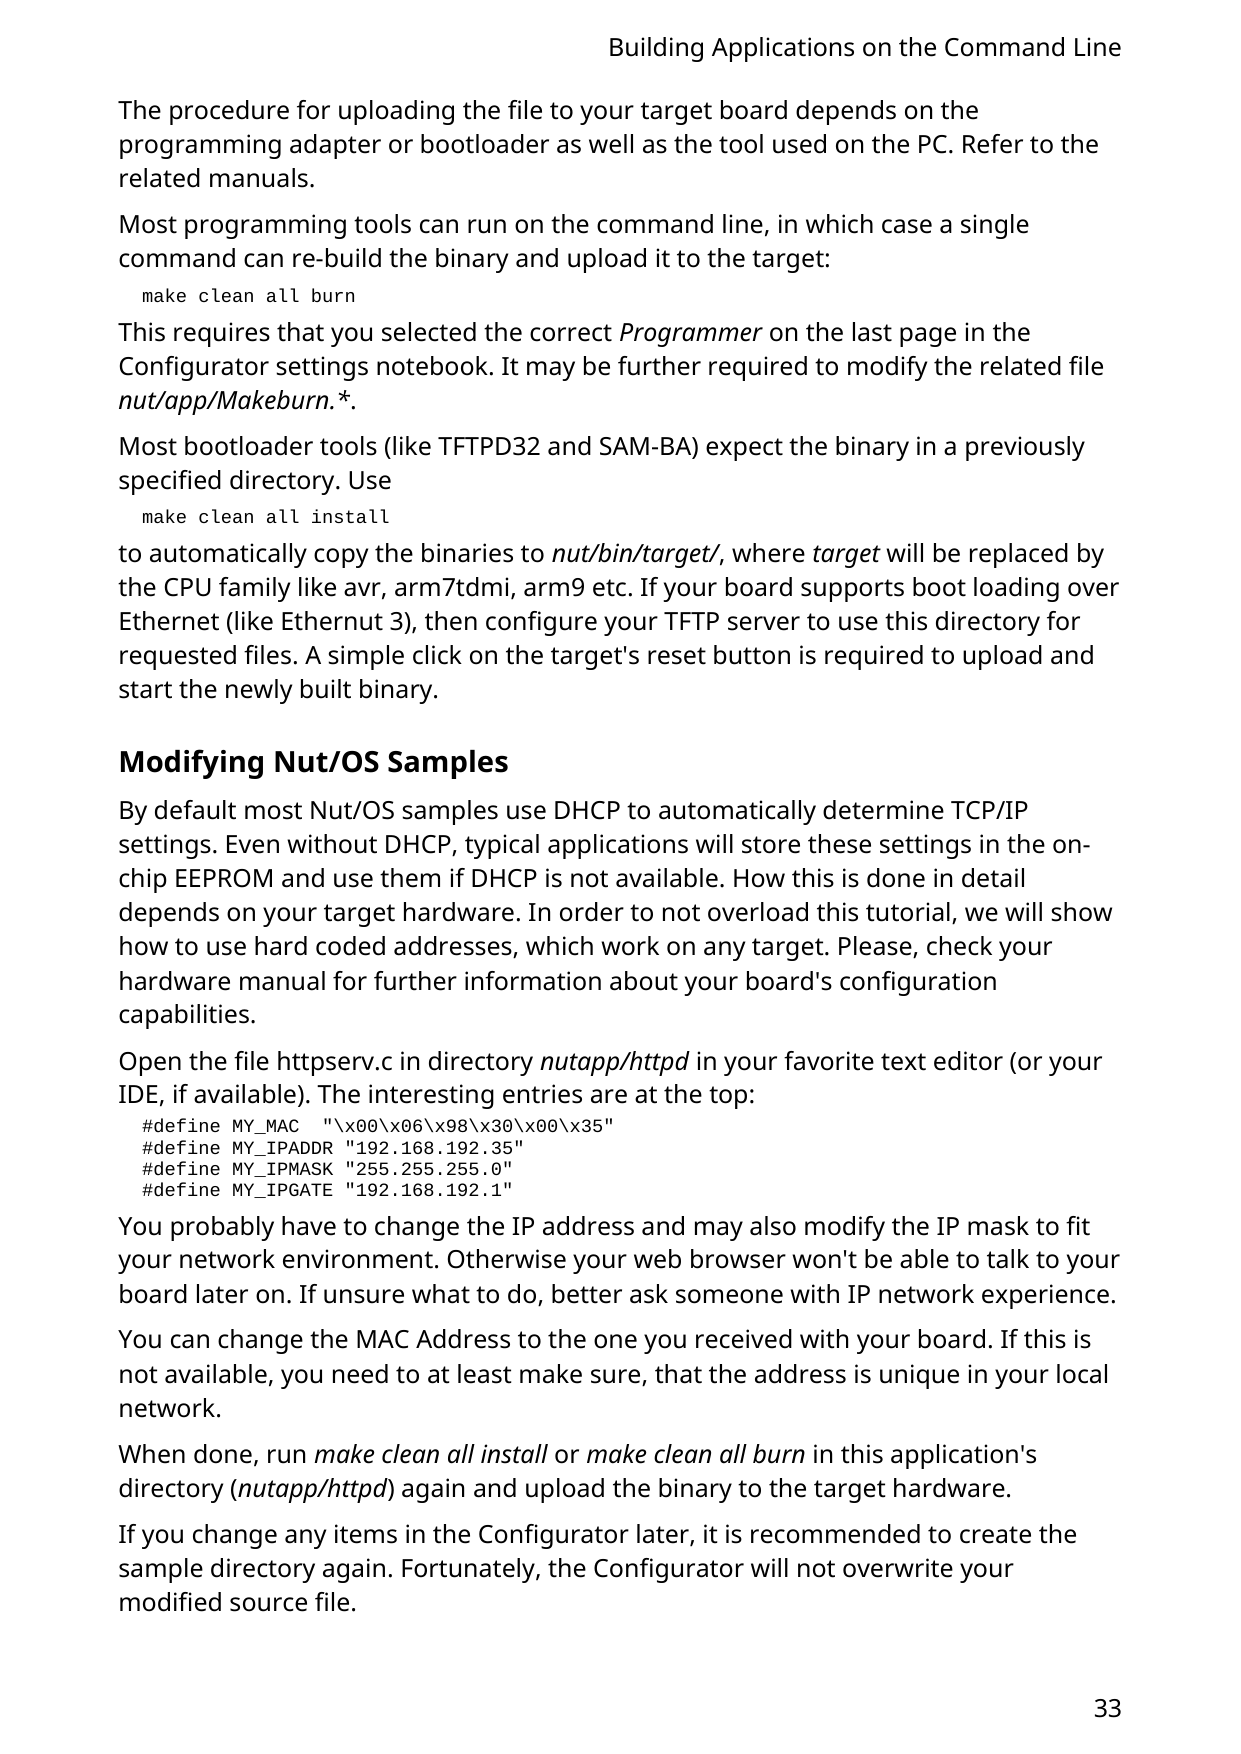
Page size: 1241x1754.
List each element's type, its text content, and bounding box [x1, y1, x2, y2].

subtitle Modifying Nut/OS Samples [118, 741, 1122, 781]
text Most bootloader tools (like TFTPD32 and SAM-BA) expect the binary in a previously specified directory. Use [118, 428, 1122, 496]
text You probably have to change the IP address and may also modify the IP mask to fit your network environment. Otherwise your web browser won't be able to talk to your board later on. If unsure what to do, better ask someone with IP network experience. [118, 1208, 1122, 1310]
text #define MY_IPGATE "192.168.192.1" [142, 1181, 1122, 1202]
text When done, run make clean all install or make clean all burn in this application's directory (nutapp/httpd) again and upload the binary to the target hardware. [118, 1436, 1122, 1504]
text to automatically copy the binaries to nut/bin/target/, where target will be replaced by the CPU family like avr, arm7tdmi, arm9 etc. If your board supports boot loading over Ethernet (like Ethernut 3), then configure your TFTP server to use this directory for requested files. A simple click on the target's reset button is required to upload and start the newly built binary. [118, 536, 1122, 706]
text #define MY_IPADDR "192.168.192.35" [142, 1138, 1122, 1160]
text Most programming tools can run on the command line, in which case a single command can re-build the binary and upload it to the target: [118, 207, 1122, 275]
text Open the file httpserv.c in directory nutapp/httpd in your favorite text editor (or your IDE, if available). The interesting entries are at the top: [118, 1043, 1122, 1111]
text #define MY_IPMASK "255.255.255.0" [142, 1160, 1122, 1181]
text make clean all install [142, 508, 1122, 529]
text By default most Nut/OS samples use DHCP to automatically determine TCP/IP settings. Even without DHCP, typical applications will store these settings in the on-chip EEPROM and use them if DHCP is not available. How this is done in detail depends on your target hardware. In order to not overload this tutorial, we will show how to use hard coded addresses, which work on any target. Please, check your hardware manual for further information about your board's configuration capabilities. [118, 793, 1122, 1031]
text If you change any items in the Configurator later, it is recommended to create the sample directory again. Fortunately, the Configurator will not overwrite your modified source file. [118, 1516, 1122, 1618]
text make clean all burn [142, 287, 1122, 308]
text This requires that you selected the correct Programmer on the last page in the Configurator settings notebook. It may be further required to modify the related file nut/app/Makeburn.*. [118, 314, 1122, 416]
text The procedure for uploading the file to your target board depends on the programming adapter or bootloader as well as the tool used on the PC. Refer to the related manuals. [118, 93, 1122, 195]
text #define MY_MAC "\x00\x06\x98\x30\x00\x35" [142, 1117, 1122, 1138]
text You can change the MAC Address to the one you received with your board. If this is not available, you need to at least make sure, that the address is unique in your local network. [118, 1322, 1122, 1424]
